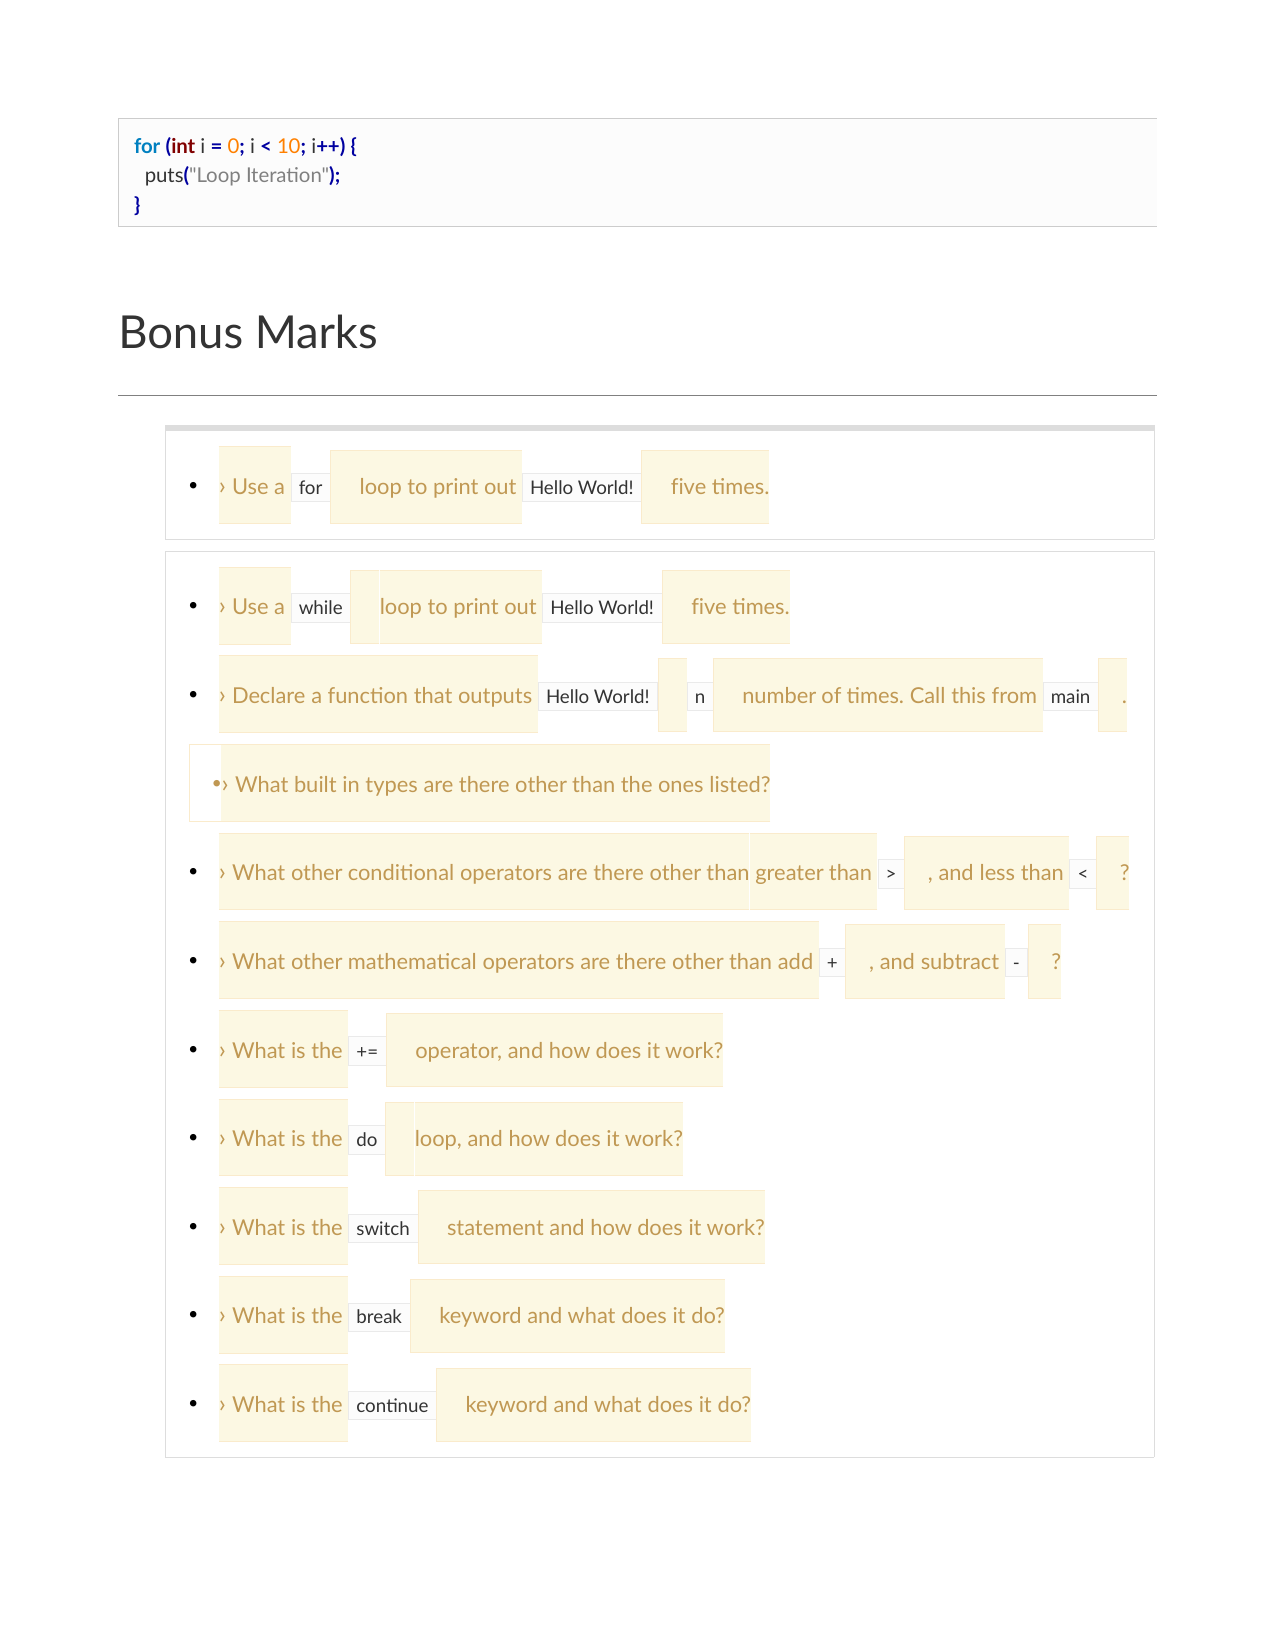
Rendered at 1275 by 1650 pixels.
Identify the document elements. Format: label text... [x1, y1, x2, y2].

list › What is the += operator, and how does it work? [166, 994, 1154, 1083]
list › Use a while loop to print out Hello World! five times. [166, 552, 1154, 639]
list › Use a for loop to print out Hello World! five times. [166, 431, 1154, 539]
list › What is the do loop, and how does it work? [166, 1083, 1154, 1171]
list › What is the switch statement and how does it work? [166, 1171, 1154, 1260]
text } [119, 177, 1157, 226]
list › What is the break keyword and what does it do? [166, 1260, 1154, 1349]
list › What other conditional operators are there other than greater than >, and less than <? [166, 817, 1154, 905]
list › What is the continue keyword and what does it do? [166, 1349, 1154, 1457]
text puts("Loop Iteration"); [119, 148, 1157, 177]
list › What built in types are there other than the ones listed? [166, 728, 1154, 817]
text for (int i = 0; i < 10; i++) { [119, 119, 1157, 148]
list › Declare a function that outputs Hello World! n number of times. Call this from main. [166, 639, 1154, 728]
list › What other mathematical operators are there other than add +, and subtract -? [166, 905, 1154, 994]
subtitle Bonus Marks [118, 304, 1157, 359]
